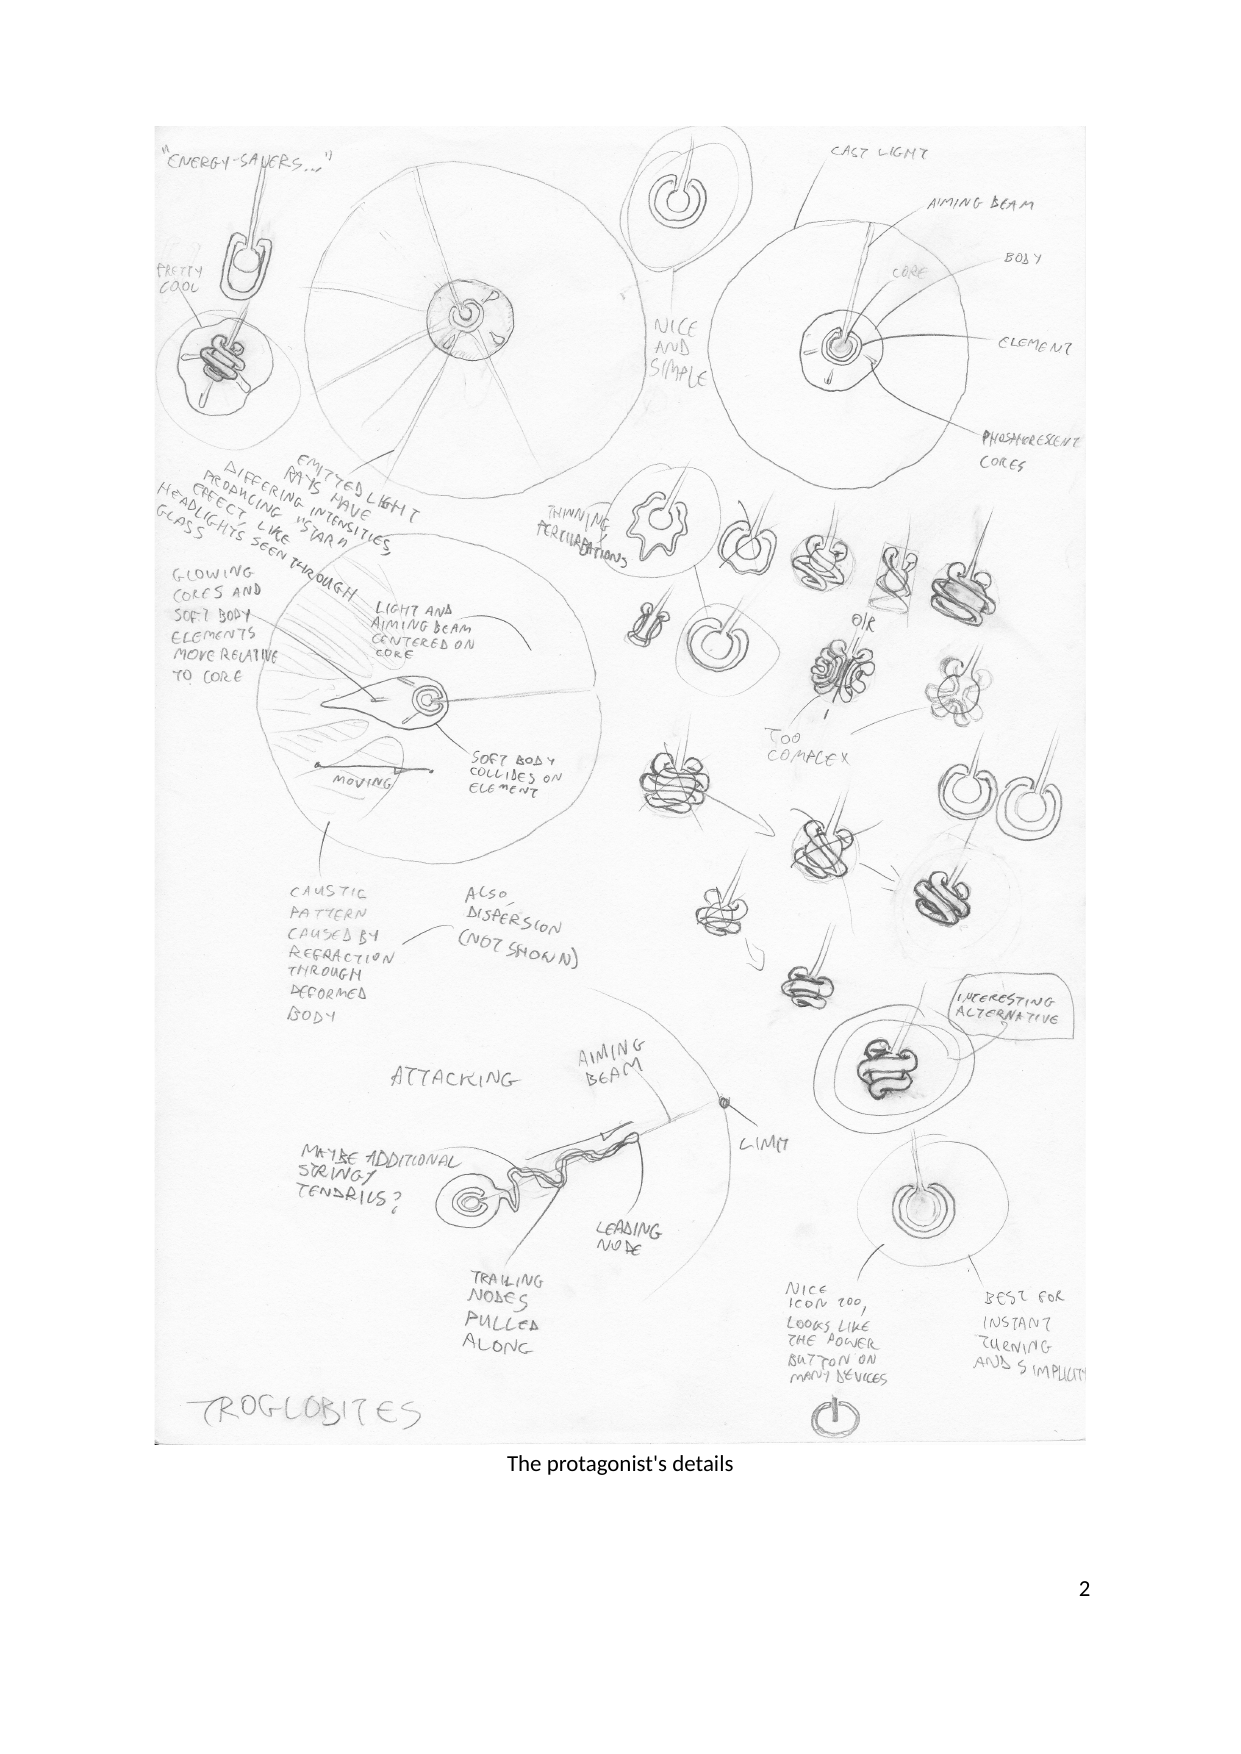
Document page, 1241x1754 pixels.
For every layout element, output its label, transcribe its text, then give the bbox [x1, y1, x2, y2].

picture [154, 126, 1086, 1445]
text The protagonist's details [150, 150, 1090, 1477]
